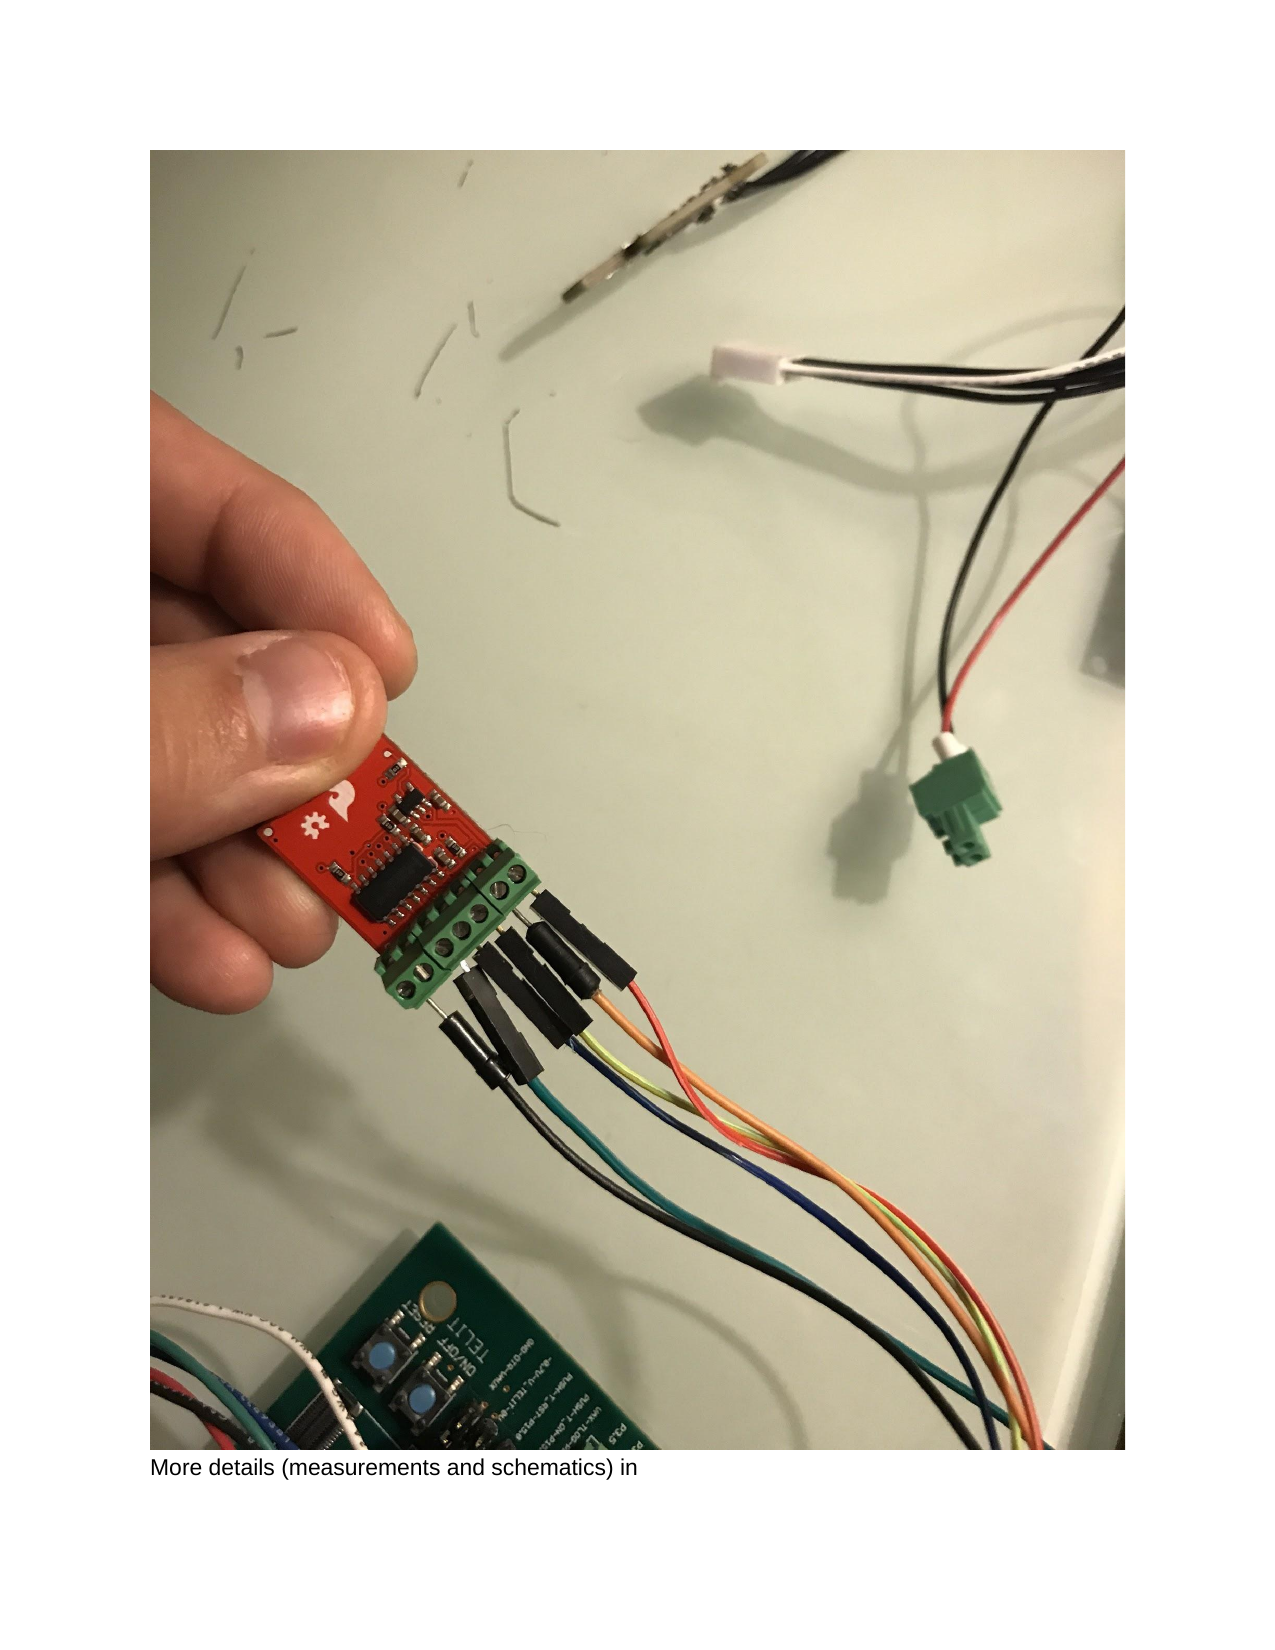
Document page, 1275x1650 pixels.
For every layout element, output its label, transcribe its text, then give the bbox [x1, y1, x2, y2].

text More details (measurements and schematics) in [150, 1454, 1125, 1480]
picture [150, 150, 1125, 1450]
